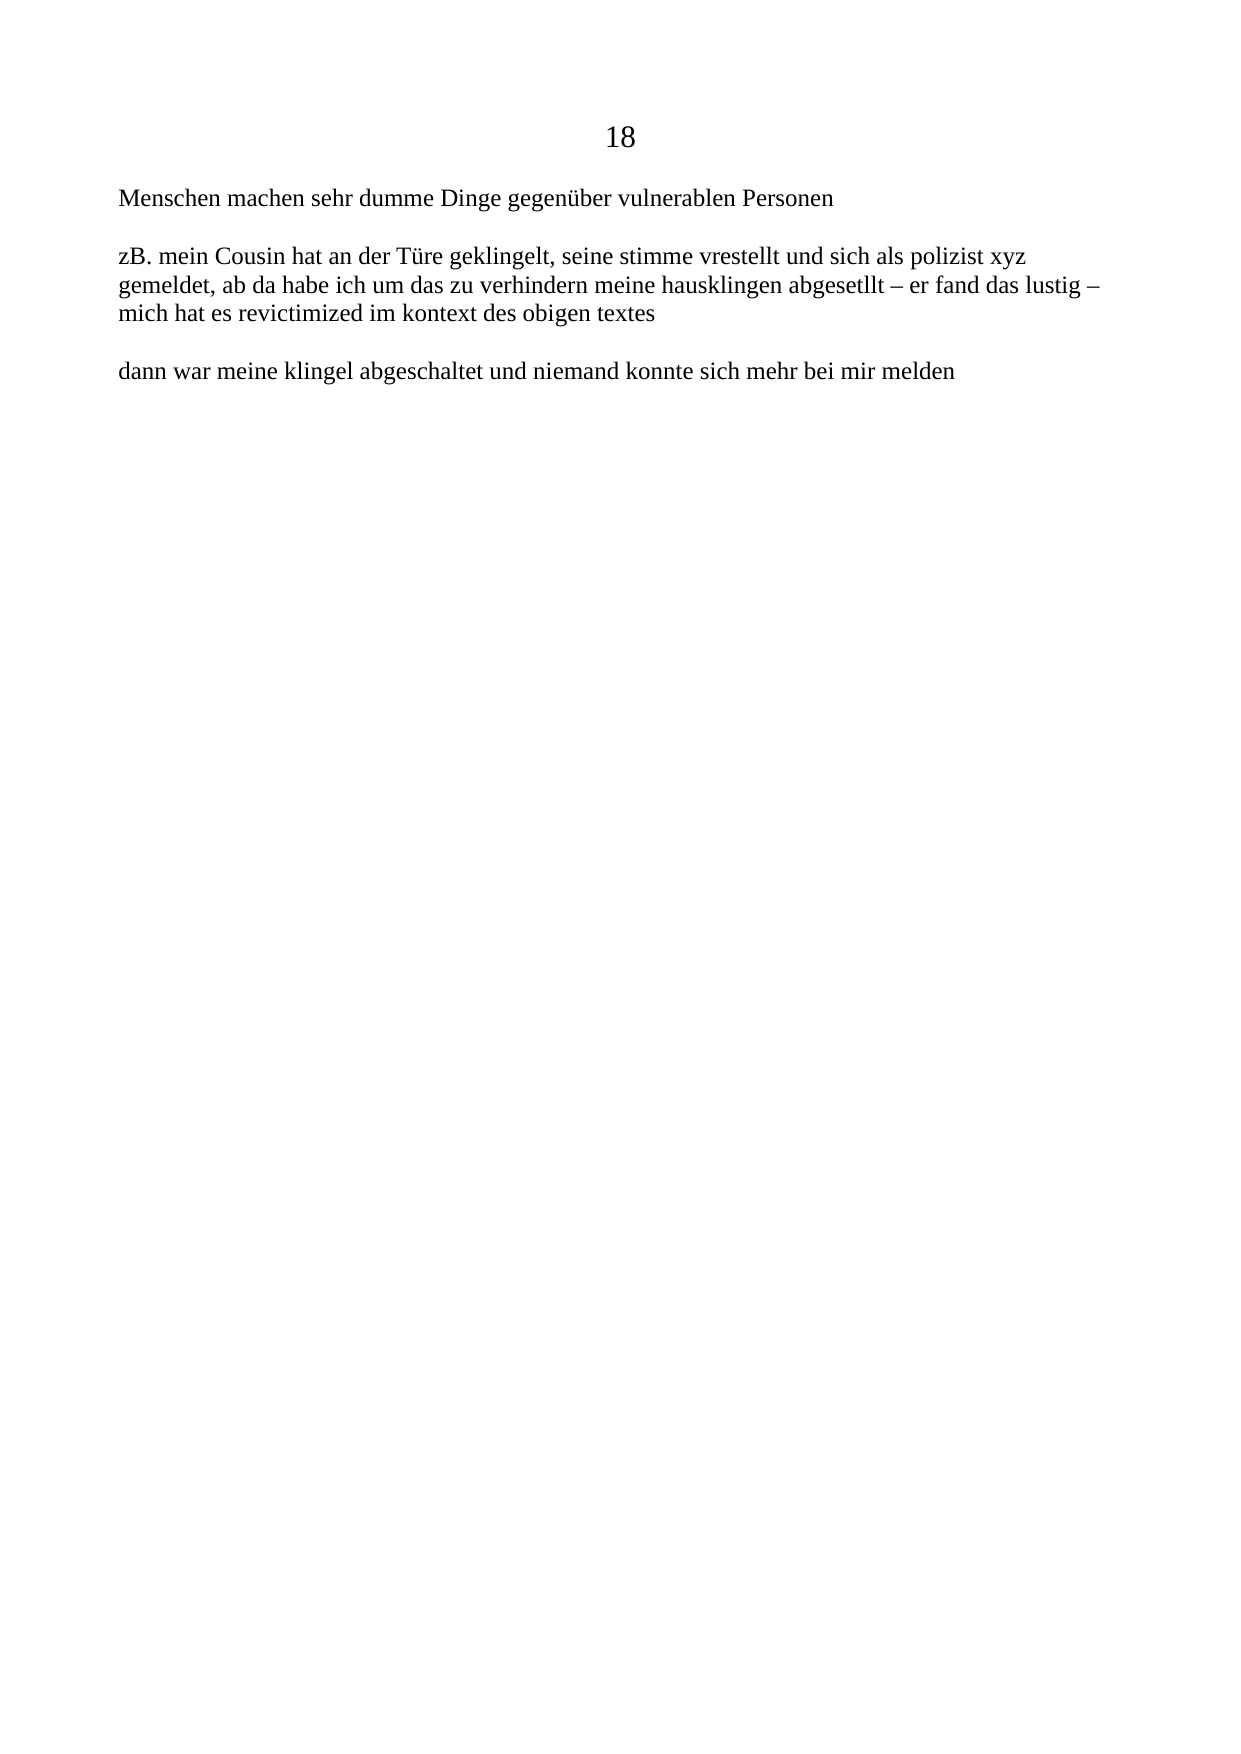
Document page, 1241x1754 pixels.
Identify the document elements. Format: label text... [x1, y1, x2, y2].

text zB. mein Cousin hat an der Türe geklingelt, seine stimme vrestellt und sich als polizist xyz gemeldet, ab da habe ich um das zu verhindern meine hausklingen abgesetllt – er fand das lustig – mich hat es revictimized im kontext des obigen textes [118, 241, 1122, 327]
text dann war meine klingel abgeschaltet und niemand konnte sich mehr bei mir melden [118, 356, 1122, 385]
text Menschen machen sehr dumme Dinge gegenüber vulnerablen Personen [118, 183, 1122, 212]
